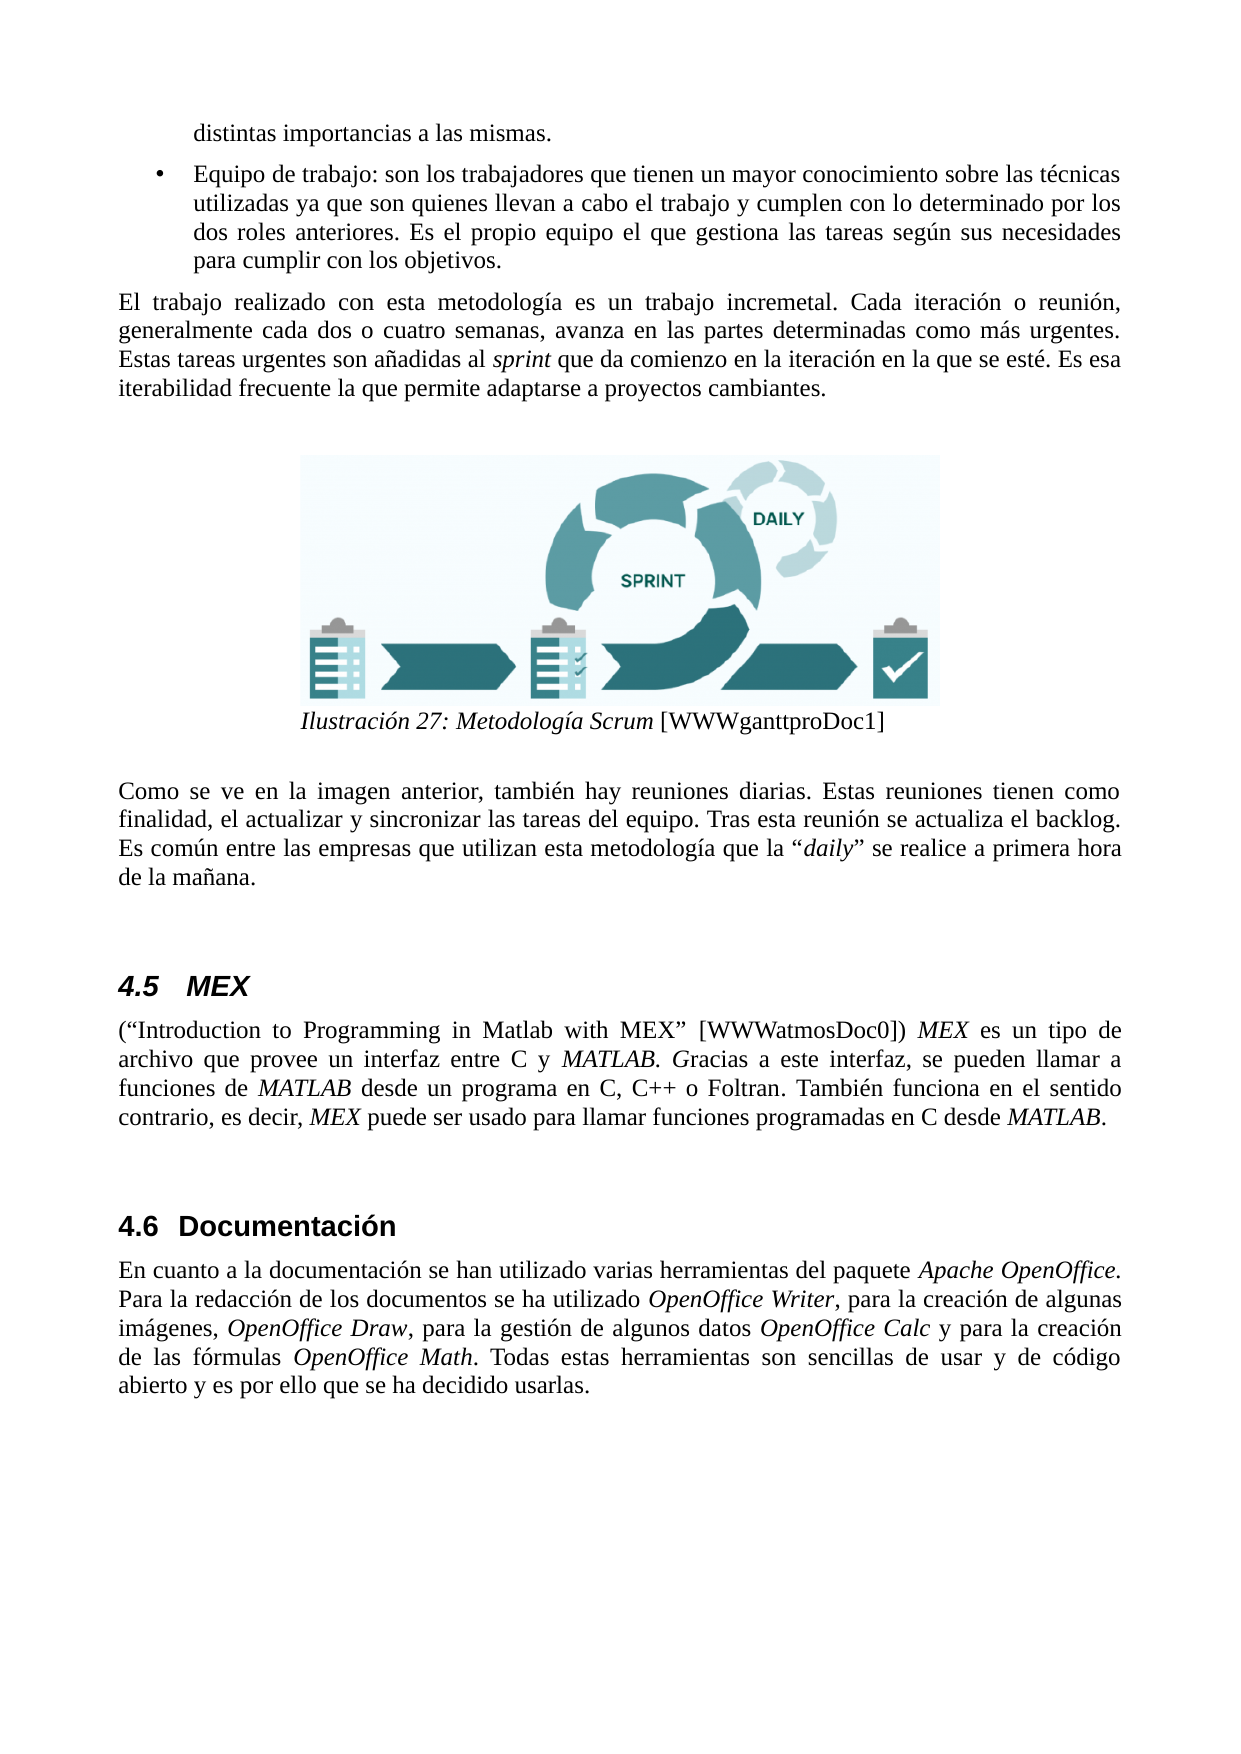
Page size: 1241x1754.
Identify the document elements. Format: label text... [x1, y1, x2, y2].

picture [300, 455, 940, 706]
text En cuanto a la documentación se han utilizado varias herramientas del paquete Apache OpenOffice. Para la redacción de los documentos se ha utilizado OpenOffice Writer, para la creación de algunas imágenes, OpenOffice Draw, para la gestión de algunos datos OpenOffice Calc y para la creación de las fórmulas OpenOffice Math. Todas estas herramientas son sencillas de usar y de código abierto y es por ello que se ha decidido usarlas. [118, 1255, 1122, 1399]
text Como se ve en la imagen anterior, también hay reuniones diarias. Estas reuniones tienen como finalidad, el actualizar y sincronizar las tareas del equipo. Tras esta reunión se actualiza el backlog. Es común entre las empresas que utilizan esta metodología que la “daily” se realice a primera hora de la mañana. [118, 776, 1122, 891]
text El trabajo realizado con esta metodología es un trabajo incremetal. Cada iteración o reunión, generalmente cada dos o cuatro semanas, avanza en las partes determinadas como más urgentes. Estas tareas urgentes son añadidas al sprint que da comienzo en la iteración en la que se esté. Es esa iterabilidad frecuente la que permite adaptarse a proyectos cambiantes. [118, 287, 1122, 402]
text Ilustración 27: Metodología Scrum [WWWganttproDoc1] [300, 706, 940, 734]
text (“Introduction to Programming in Matlab with MEX” [WWWatmosDoc0]) MEX es un tipo de archivo que provee un interfaz entre C y MATLAB. Gracias a este interfaz, se pueden llamar a funciones de MATLAB desde un programa en C, C++ o Foltran. También funciona en el sentido contrario, es decir, MEX puede ser usado para llamar funciones programadas en C desde MATLAB. [118, 1016, 1122, 1131]
subtitle MEX [118, 969, 1122, 1003]
subtitle Documentación [118, 1209, 1122, 1243]
list Equipo de trabajo: son los trabajadores que tienen un mayor conocimiento sobre las técnicas utilizadas ya que son quienes llevan a cabo el trabajo y cumplen con lo determinado por los dos roles anteriores. Es el propio equipo el que gestiona las tareas según sus necesidades para cumplir con los objetivos. [156, 159, 1122, 274]
list distintas importancias a las mismas. [156, 118, 1122, 147]
